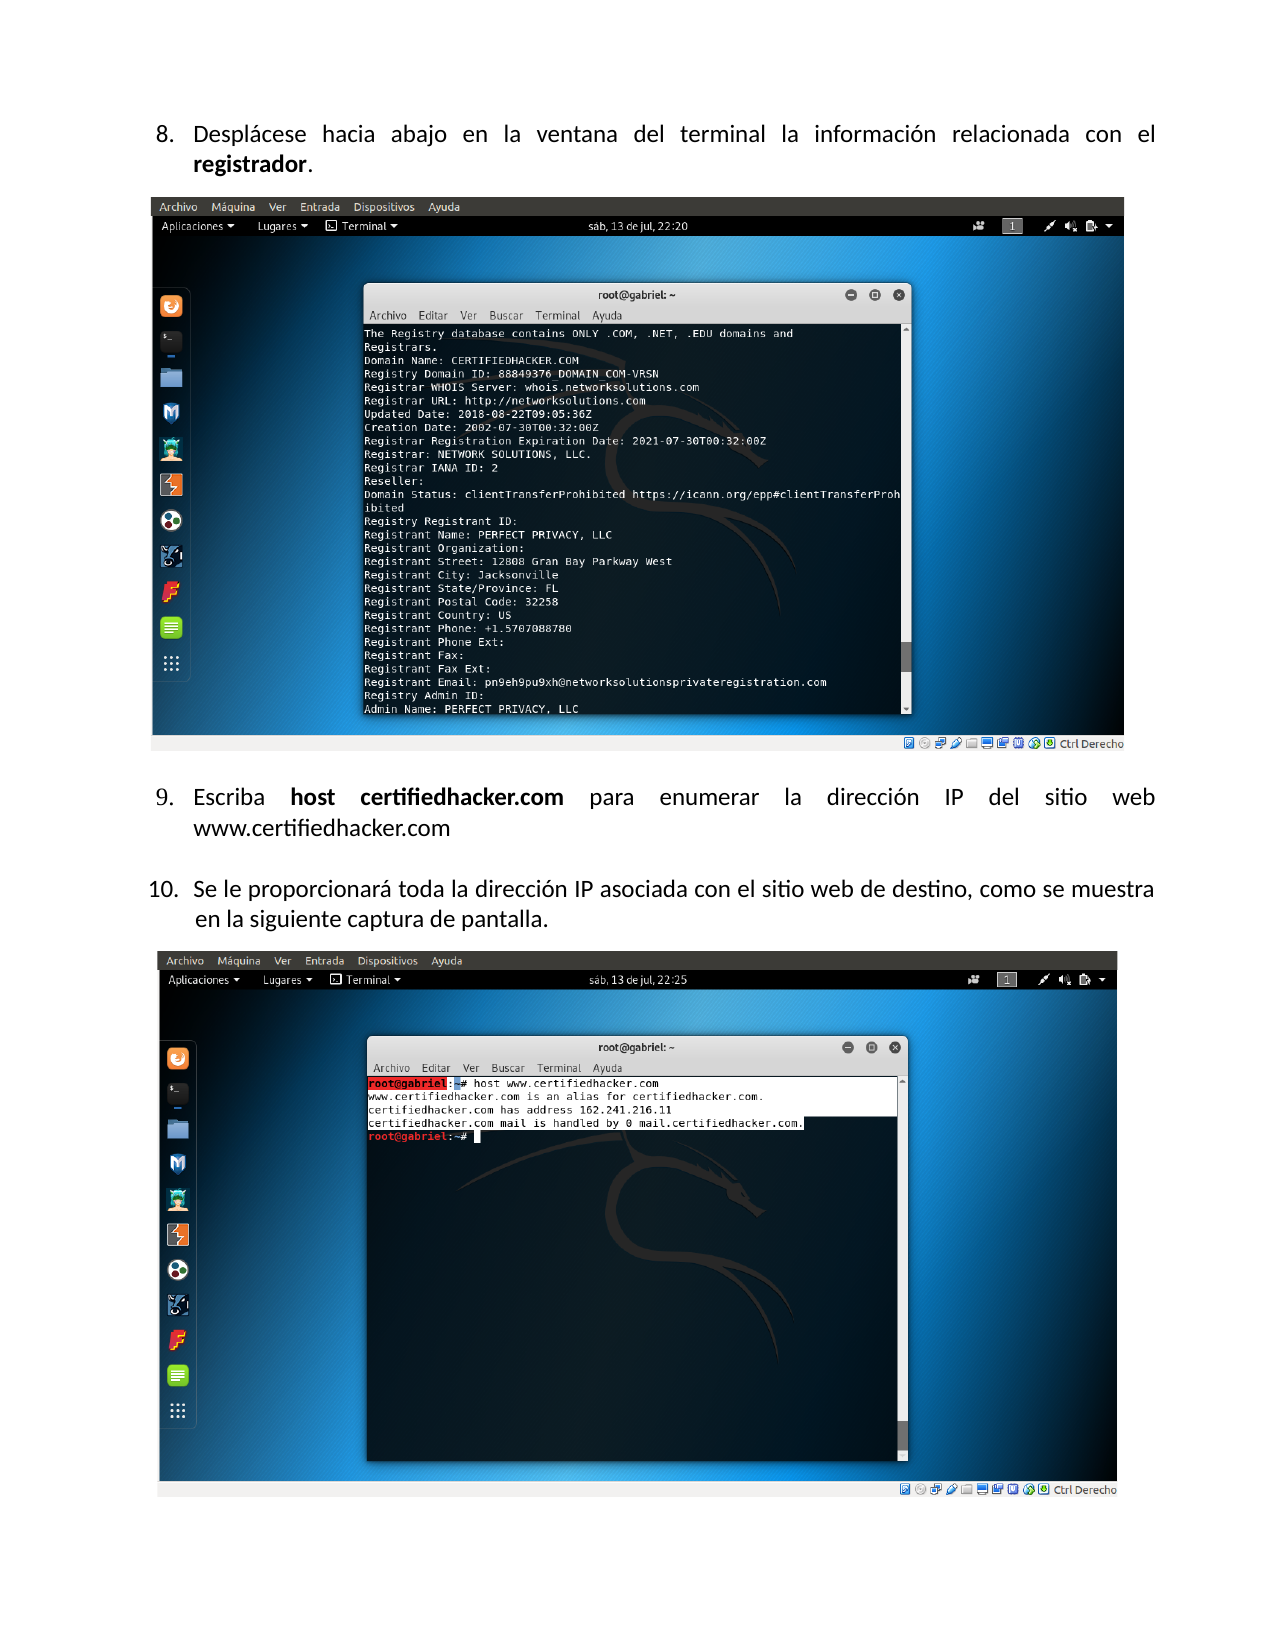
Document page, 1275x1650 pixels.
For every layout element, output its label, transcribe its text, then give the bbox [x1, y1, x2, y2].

picture [157, 951, 1118, 1497]
list Escriba host certifiedhacker.com para enumerar la dirección IP del sitio web www.certifiedhacker.com [156, 782, 1157, 843]
picture [150, 197, 1125, 751]
list Se le proporcionará toda la dirección IP asociada con el sitio web de destino, como se muestra en la siguiente captura de pantalla. [148, 873, 1157, 934]
list Desplácese hacia abajo en la ventana del terminal la información relacionada con el registrador. [156, 118, 1157, 179]
